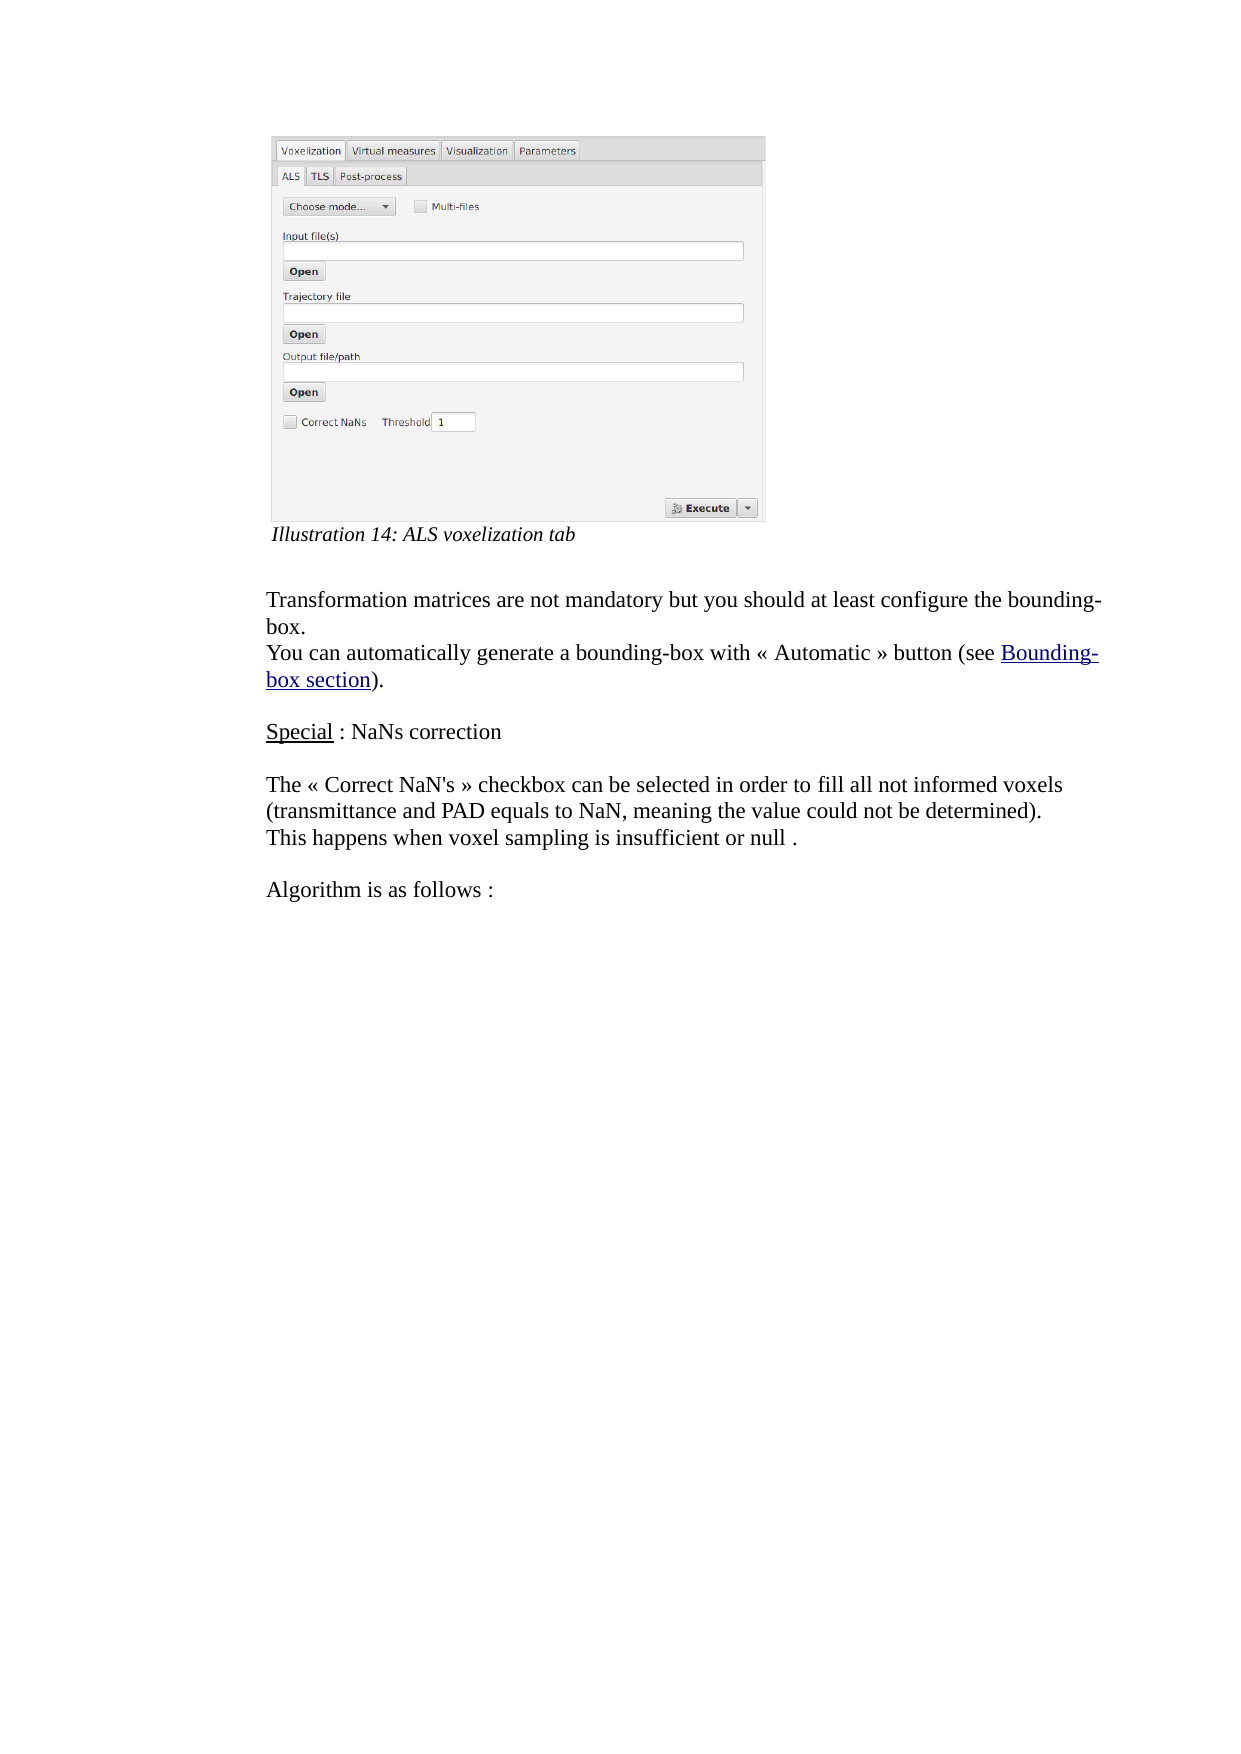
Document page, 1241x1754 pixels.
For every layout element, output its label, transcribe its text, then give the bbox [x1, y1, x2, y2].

table_header [118, 118, 1128, 587]
picture [271, 136, 766, 522]
text Special : NaNs correction [266, 718, 1122, 745]
text This happens when voxel sampling is insufficient or null . [266, 824, 1122, 850]
text Transformation matrices are not mandatory but you should at least configure the bounding-box. [266, 587, 1122, 639]
text Algorithm is as follows : [266, 876, 1122, 903]
text The « Correct NaN's » checkbox can be selected in order to fill all not informed voxels (transmittance and PAD equals to NaN, meaning the value could not be determined). [266, 771, 1122, 824]
text You can automatically generate a bounding-box with « Automatic » button (see Bounding-box section). [266, 639, 1122, 692]
